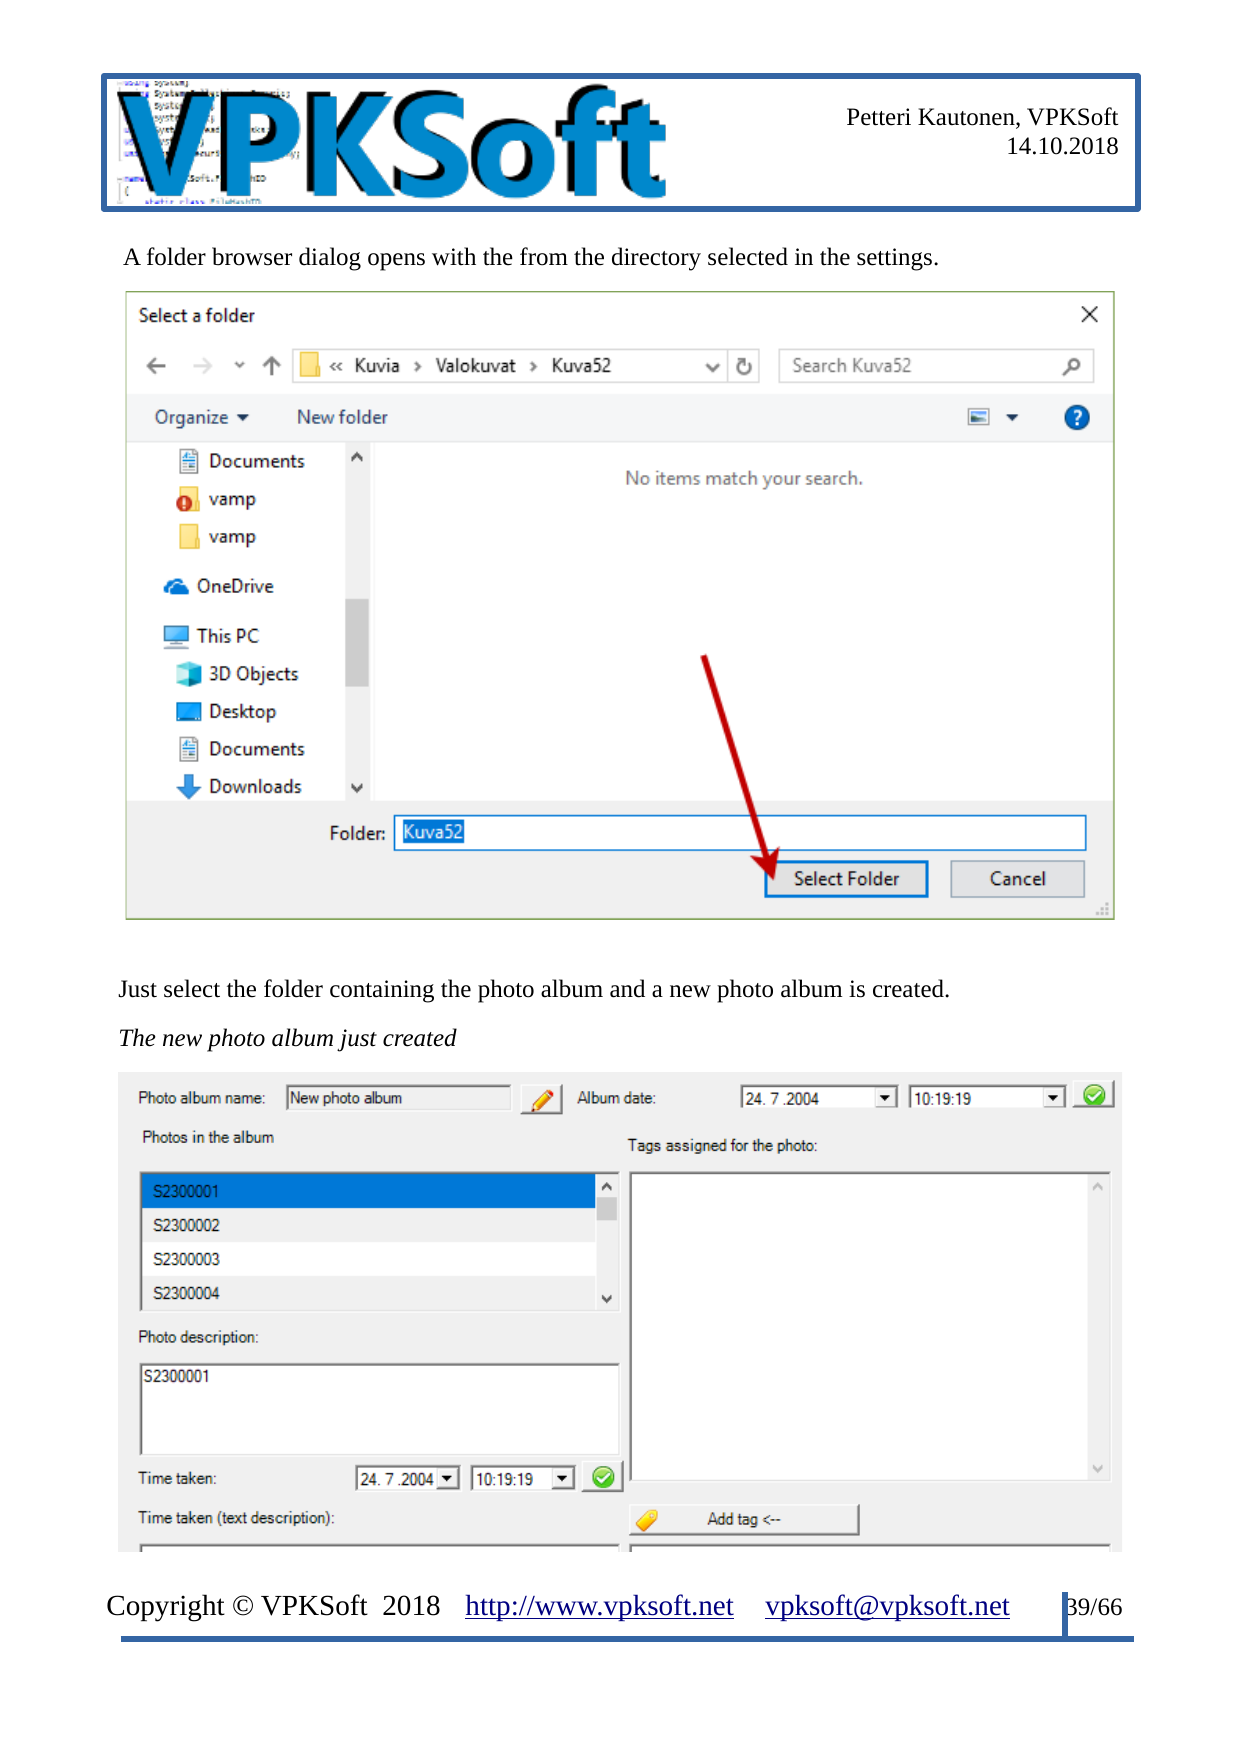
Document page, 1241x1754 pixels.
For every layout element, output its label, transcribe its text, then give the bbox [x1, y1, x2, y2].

text The new photo album just created [118, 1023, 1122, 1052]
text A folder browser dialog opens with the from the directory selected in the settings. [118, 242, 1122, 271]
picture [118, 1072, 1123, 1552]
picture [125, 291, 1115, 920]
picture [116, 81, 672, 204]
text Just select the folder containing the photo album and a new photo album is created. [118, 974, 1122, 1003]
